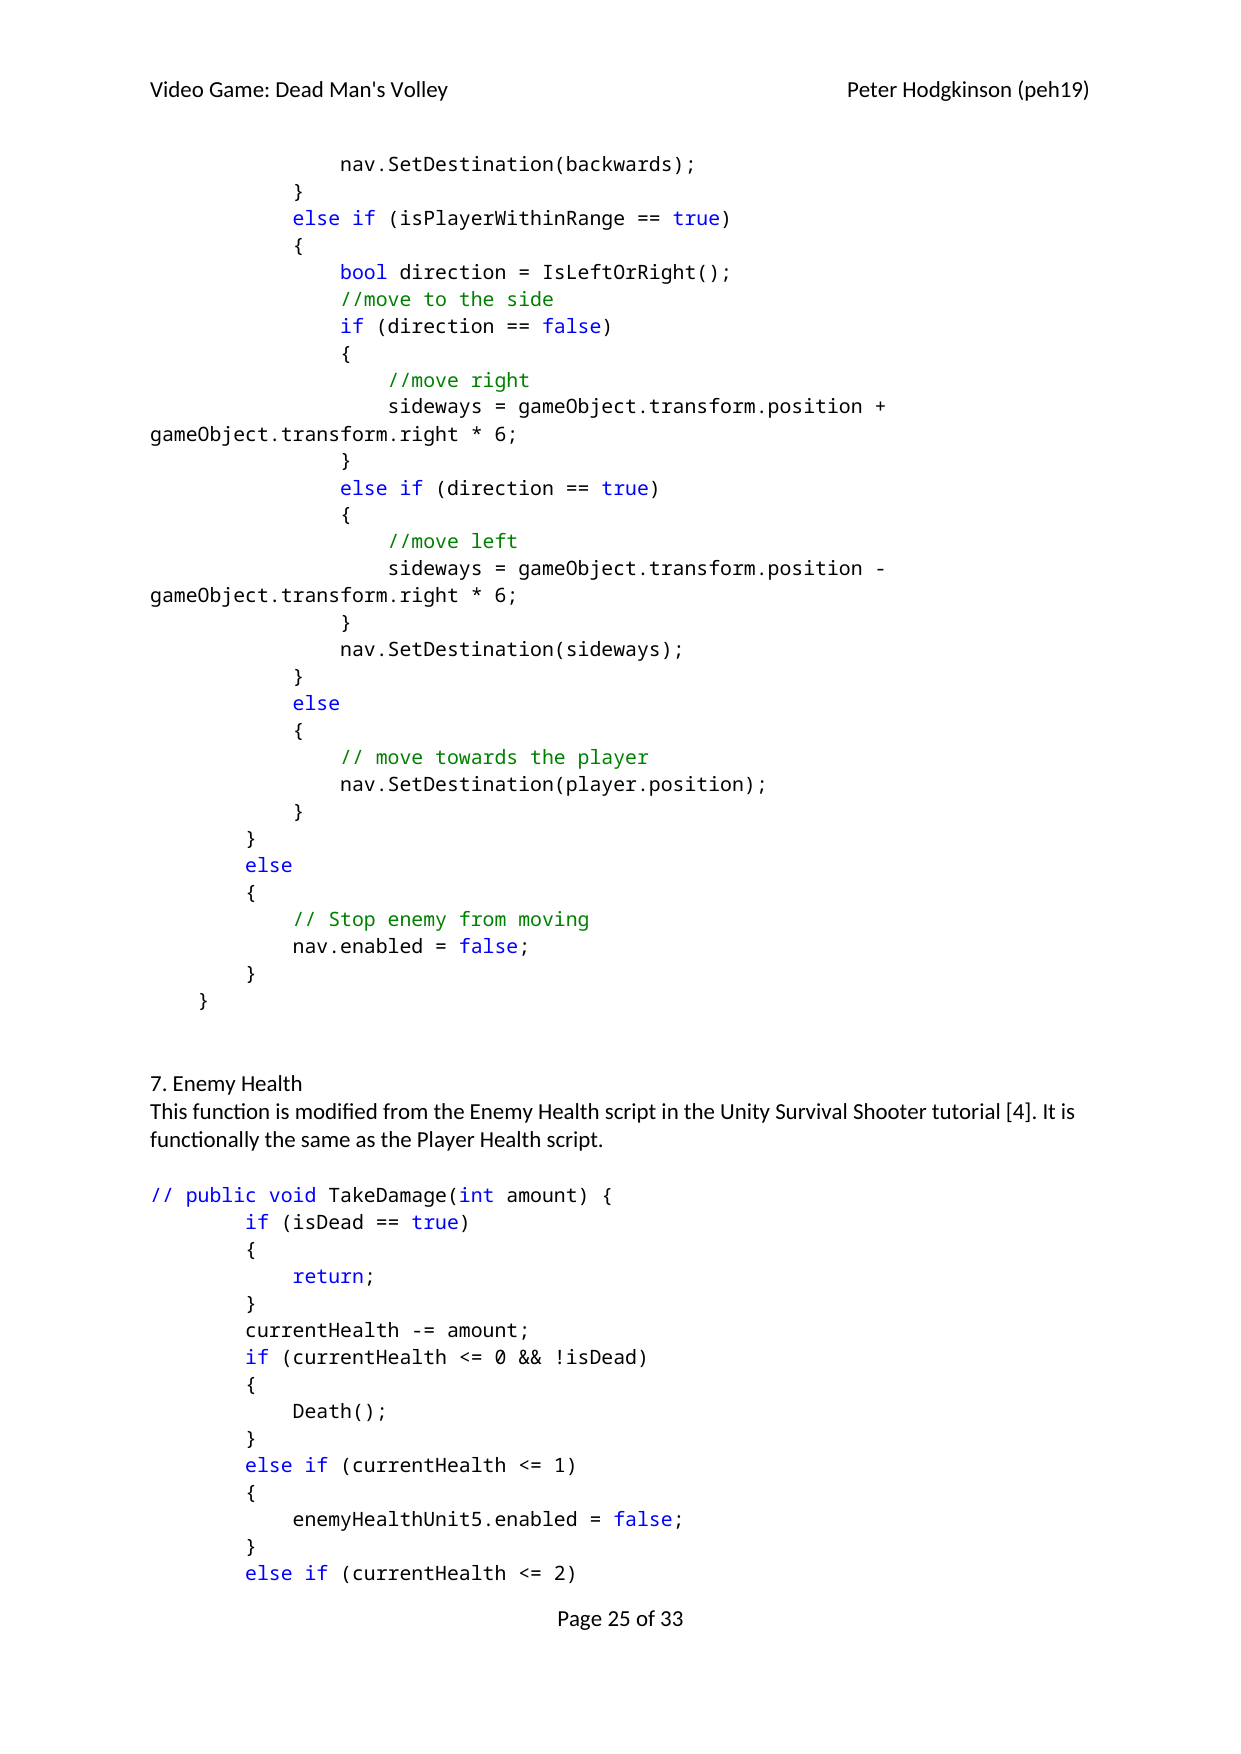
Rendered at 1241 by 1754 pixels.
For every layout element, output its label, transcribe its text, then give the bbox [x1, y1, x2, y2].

text //move right [150, 366, 1090, 393]
text { [150, 501, 1090, 528]
text else if (isPlayerWithinRange == true) [150, 204, 1090, 231]
text if (direction == false) [150, 312, 1090, 339]
text //move left [150, 528, 1090, 555]
text { [150, 339, 1090, 366]
text else if (currentHealth <= 2) [150, 1559, 1090, 1586]
text else if (currentHealth <= 1) [150, 1451, 1090, 1478]
text } [150, 1532, 1090, 1559]
text currentHealth -= amount; [150, 1316, 1090, 1343]
text } [150, 447, 1090, 474]
text { [150, 231, 1090, 258]
text //move to the side [150, 285, 1090, 312]
text } [150, 797, 1090, 824]
text sideways = gameObject.transform.position + gameObject.transform.right * 6; [150, 393, 1090, 447]
text nav.SetDestination(sideways); [150, 636, 1090, 663]
text } [150, 824, 1090, 851]
text nav.enabled = false; [150, 932, 1090, 959]
text } [150, 1424, 1090, 1451]
text { [150, 717, 1090, 743]
text enemyHealthUnit5.enabled = false; [150, 1505, 1090, 1532]
text // move towards the player [150, 743, 1090, 771]
text else if (direction == true) [150, 474, 1090, 501]
text if (currentHealth <= 0 && !isDead) [150, 1343, 1090, 1370]
text bool direction = IsLeftOrRight(); [150, 258, 1090, 285]
text This function is modified from the Enemy Health script in the Unity Survival Shooter tutorial [4]. It is functionally the same as the Player Health script. [150, 1097, 1090, 1153]
text } [150, 177, 1090, 204]
text else [150, 689, 1090, 717]
text } [150, 663, 1090, 689]
text { [150, 1370, 1090, 1397]
text sideways = gameObject.transform.position - gameObject.transform.right * 6; [150, 555, 1090, 609]
text 7. Enemy Health [150, 1069, 1090, 1097]
text Death(); [150, 1397, 1090, 1424]
text return; [150, 1262, 1090, 1289]
text } [150, 986, 1090, 1013]
text } [150, 609, 1090, 636]
text nav.SetDestination(backwards); [150, 150, 1090, 177]
text { [150, 878, 1090, 905]
text } [150, 959, 1090, 986]
text { [150, 1478, 1090, 1505]
text // public void TakeDamage(int amount) { [150, 1181, 1090, 1208]
text // Stop enemy from moving [150, 905, 1090, 932]
text } [150, 1289, 1090, 1316]
text nav.SetDestination(player.position); [150, 771, 1090, 797]
text if (isDead == true) [150, 1208, 1090, 1235]
text { [150, 1235, 1090, 1262]
text else [150, 851, 1090, 878]
